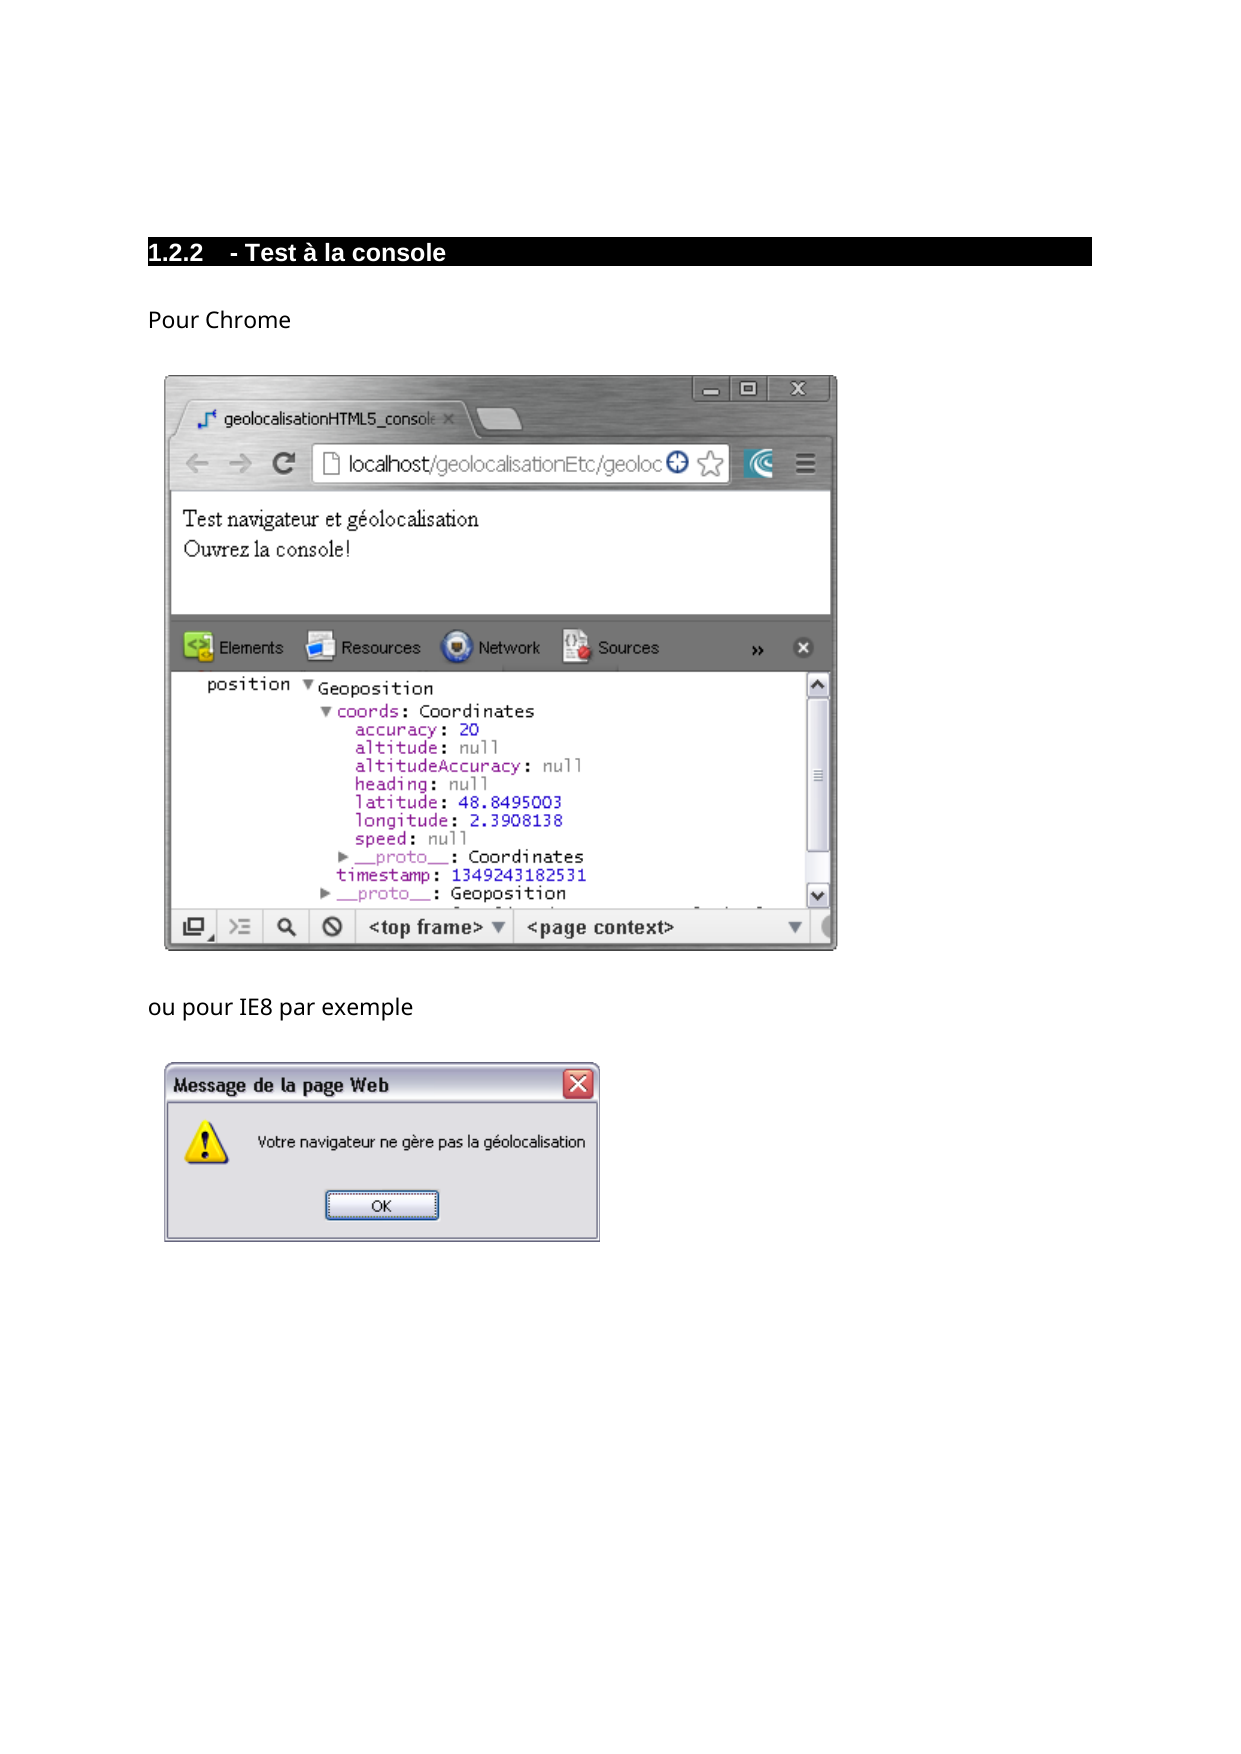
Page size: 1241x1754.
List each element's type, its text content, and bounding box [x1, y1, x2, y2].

subtitle - Test à la console [148, 237, 1092, 266]
picture [164, 375, 838, 951]
text ou pour IE8 par exemple [148, 991, 1092, 1022]
text Pour Chrome [148, 304, 1092, 335]
